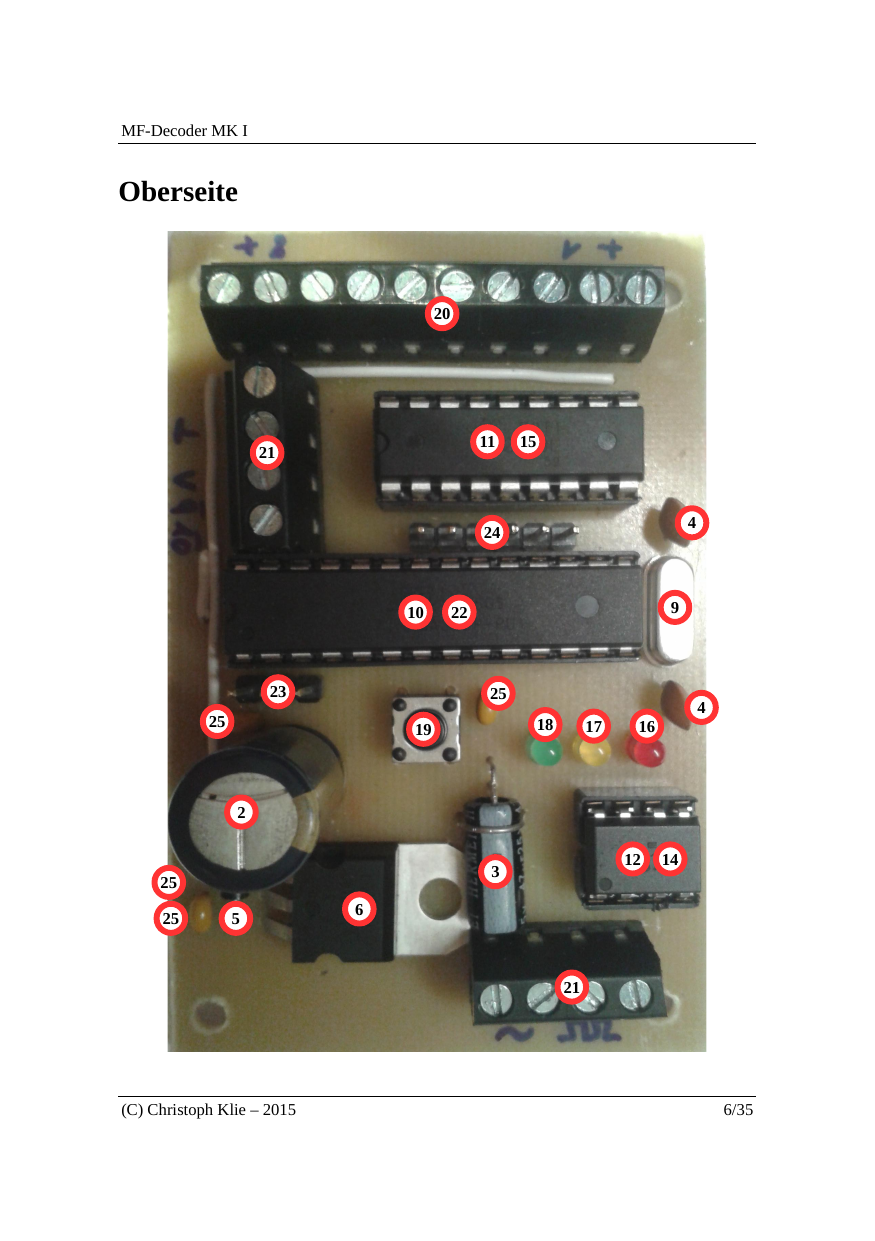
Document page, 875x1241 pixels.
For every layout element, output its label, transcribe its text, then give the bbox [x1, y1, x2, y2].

picture [167, 231, 707, 1052]
text Oberseite [118, 174, 756, 231]
